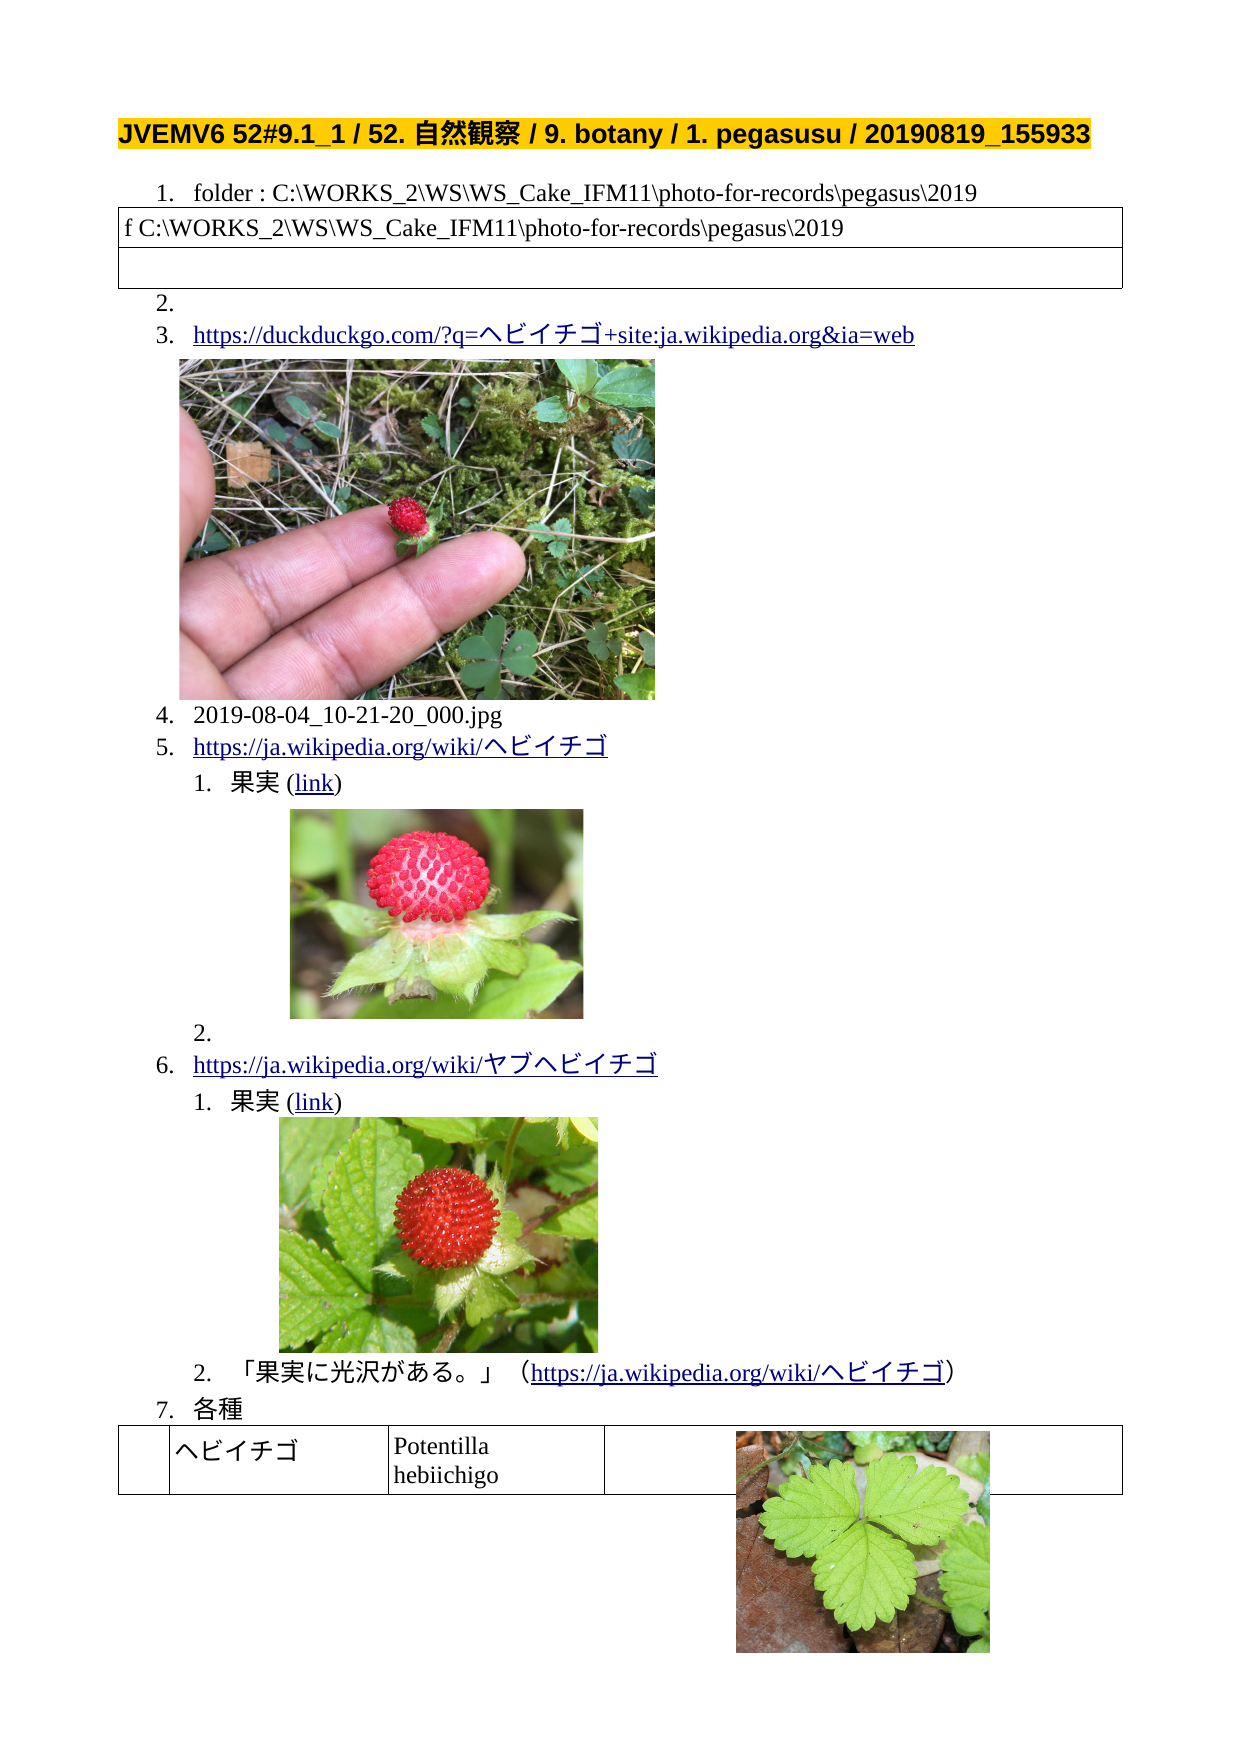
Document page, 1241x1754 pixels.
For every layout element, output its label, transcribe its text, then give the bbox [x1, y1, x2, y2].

list 各種 [156, 1389, 1122, 1425]
picture [279, 1117, 599, 1353]
list folder : C:\WORKS_2\WS\WS_Cake_IFM11\photo-for-records\pegasus\2019 [156, 178, 1122, 207]
picture [289, 809, 584, 1019]
list https://ja.wikipedia.org/wiki/ヘビイチゴ [156, 729, 1122, 763]
list 果実 (link) [193, 1081, 1122, 1117]
table_header [605, 1426, 1122, 1494]
table_header [119, 1426, 169, 1494]
list 2019-08-04_10-21-20_000.jpg [156, 350, 1122, 729]
list https://duckduckgo.com/?q=ヘビイチゴ+site:ja.wikipedia.org&ia=web [156, 316, 1122, 350]
picture [179, 359, 655, 700]
table_header f C:\WORKS_2\WS\WS_Cake_IFM11\photo-for-records\pegasus\2019 [119, 208, 1122, 247]
picture [736, 1431, 990, 1653]
list 「果実に光沢がある。」（https://ja.wikipedia.org/wiki/ヘビイチゴ） [193, 1117, 1122, 1389]
list https://ja.wikipedia.org/wiki/ヤブヘビイチゴ [156, 1047, 1122, 1081]
table_cell [119, 248, 1122, 287]
list 果実 (link) [193, 763, 1122, 799]
table_header ヘビイチゴ [170, 1426, 388, 1494]
text JVEMV6 52#9.1_1 / 52. 自然観察 / 9. botany / 1. pegasusu / 20190819_155933 [118, 118, 1122, 149]
table_header Potentilla hebiichigo [389, 1426, 604, 1494]
